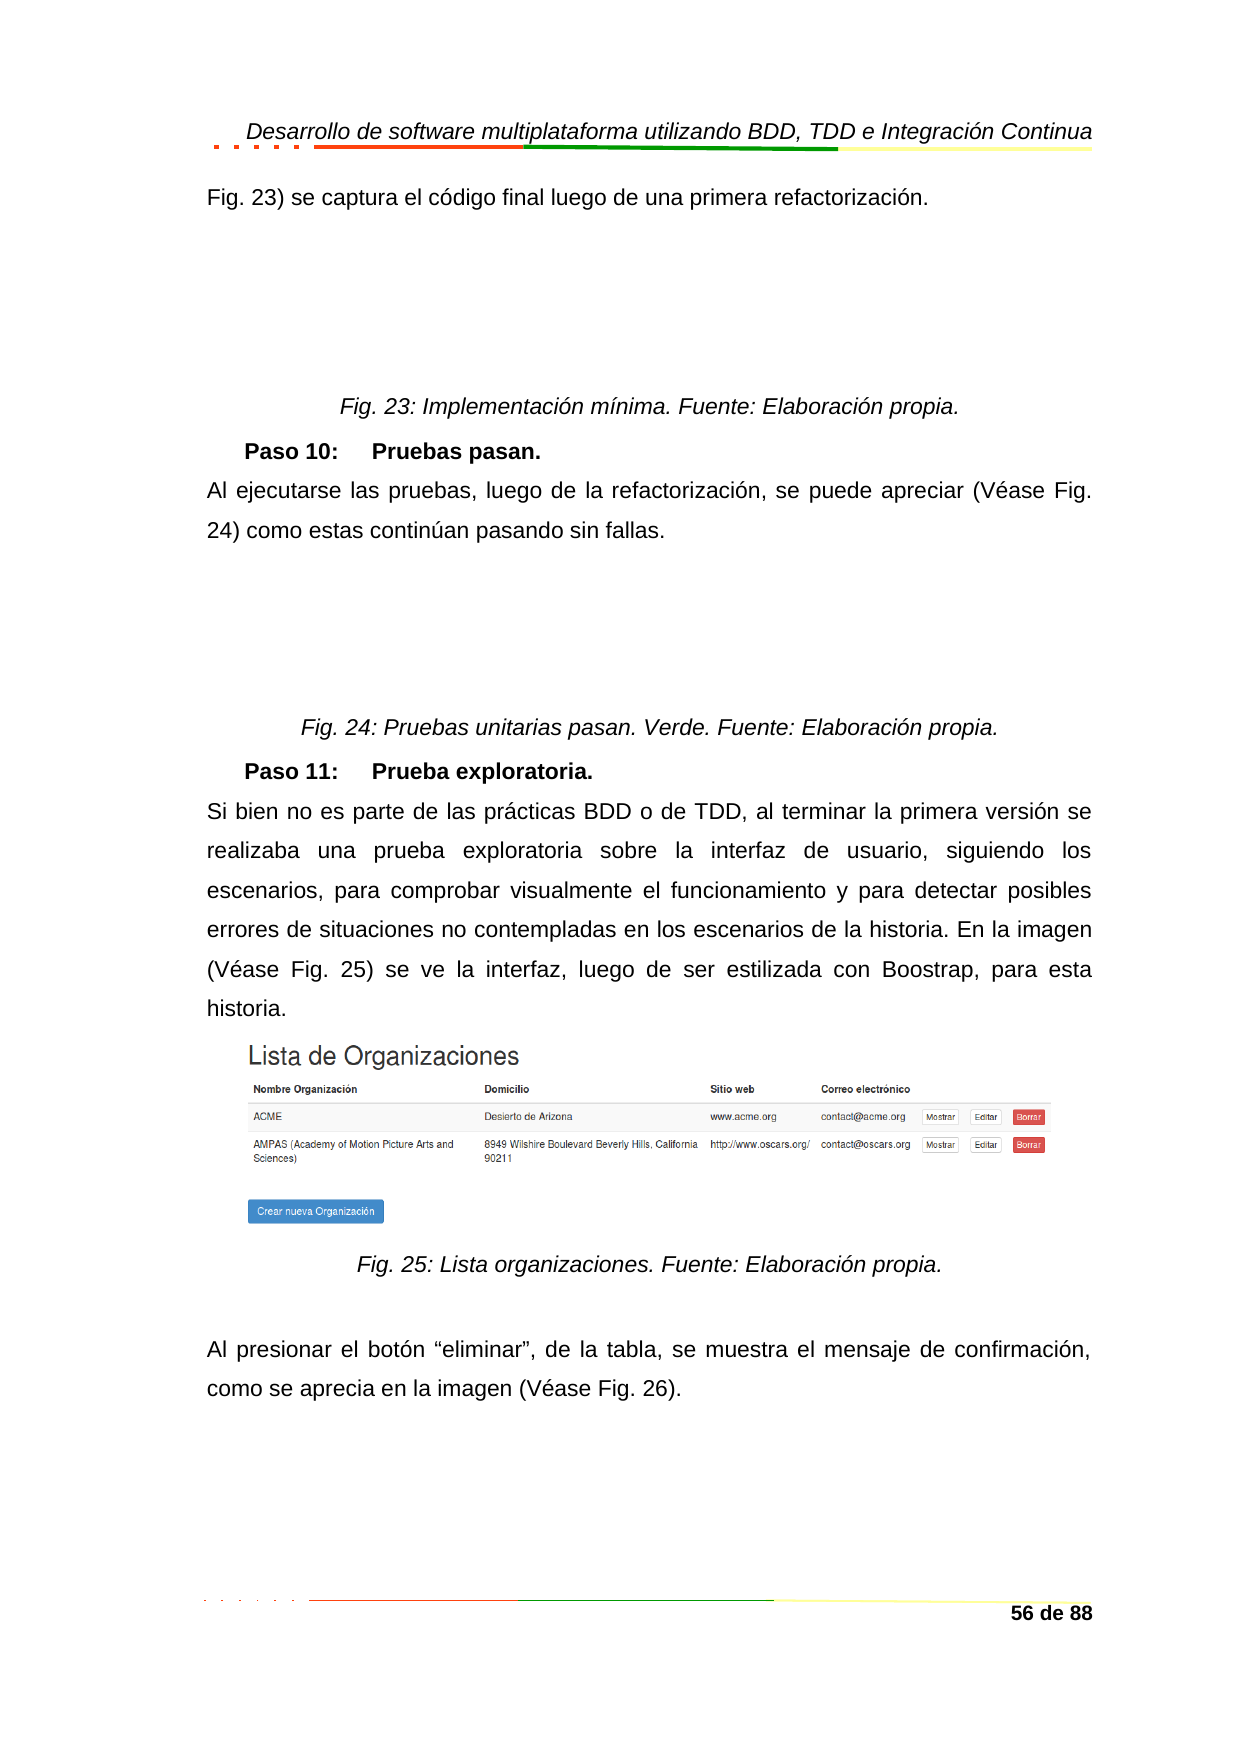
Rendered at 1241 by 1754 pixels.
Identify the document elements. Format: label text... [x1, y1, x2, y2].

text Fig. 23) se captura el código final luego de una primera refactorización. [207, 184, 1093, 210]
table_cell Fig. 24: Pruebas unitarias pasan. Verde. Fuente: Elaboración propia. [207, 695, 1093, 758]
table_header [207, 223, 1093, 375]
list Prueba exploratoria. [244, 758, 1093, 784]
text Si bien no es parte de las prácticas BDD o de TDD, al terminar la primera versión se realizaba una prueba exploratoria sobre la interfaz de usuario, siguiendo los escenarios, para comprobar visualmente el funcionamiento y para detectar posibles errores de situaciones no contempladas en los escenarios de la historia. En la imagen (Véase Fig. 25) se ve la interfaz, luego de ser estilizada con Boostrap, para esta historia. [207, 798, 1093, 1021]
list Pruebas pasan. [244, 438, 1093, 464]
table_header [207, 1035, 1093, 1233]
table_cell Fig. 23: Implementación mínima. Fuente: Elaboración propia. [207, 375, 1093, 438]
picture [244, 1040, 1055, 1228]
text Al presionar el botón “eliminar”, de la tabla, se muestra el mensaje de confirmación, como se aprecia en la imagen (Véase Fig. 26). [207, 1336, 1093, 1401]
table_header [207, 556, 1093, 695]
text Al ejecutarse las pruebas, luego de la refactorización, se puede apreciar (Véase Fig. 24) como estas continúan pasando sin fallas. [207, 477, 1093, 543]
table_cell Fig. 25: Lista organizaciones. Fuente: Elaboración propia. [207, 1233, 1093, 1296]
